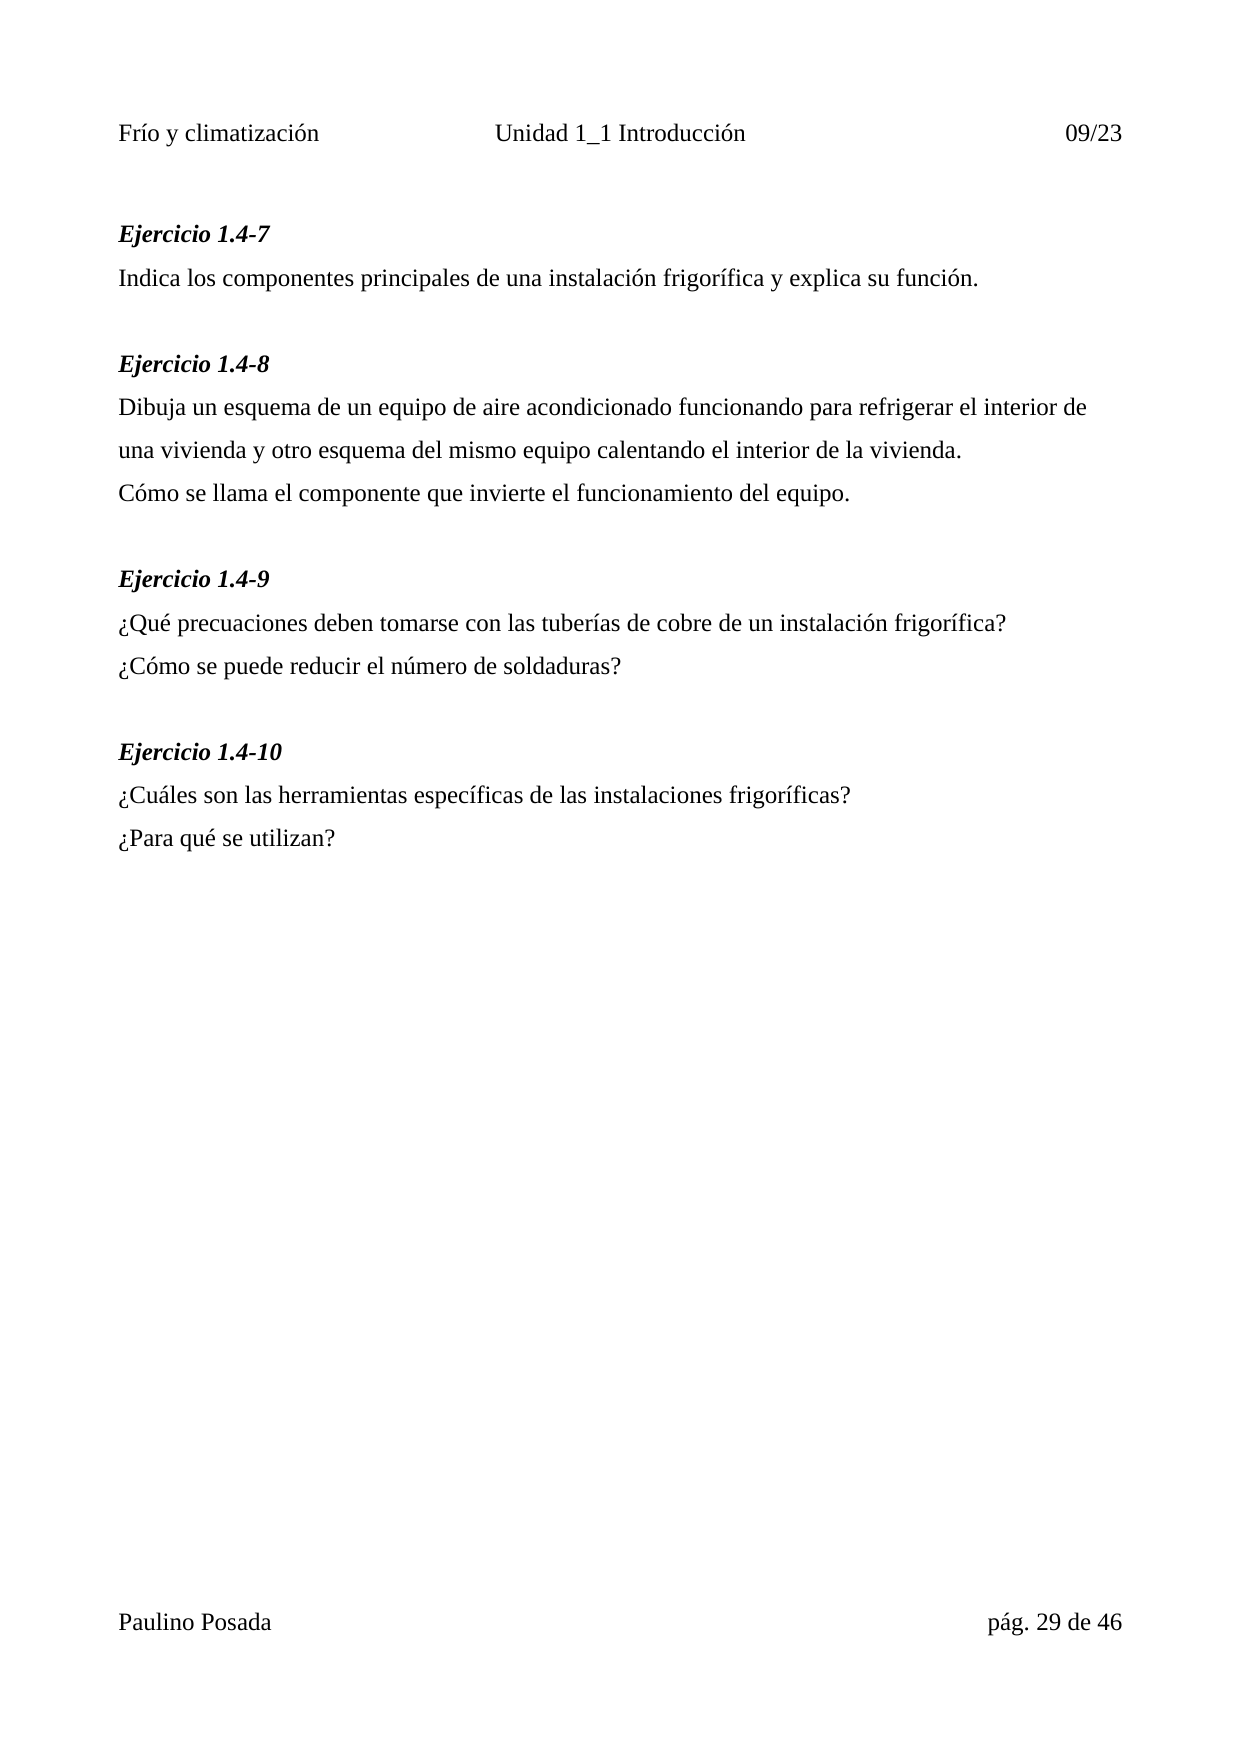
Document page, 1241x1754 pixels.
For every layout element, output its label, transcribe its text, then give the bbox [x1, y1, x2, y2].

text Ejercicio 1.4-8 [118, 349, 1122, 378]
text Indica los componentes principales de una instalación frigorífica y explica su función. [118, 263, 1122, 291]
text Ejercicio 1.4-7 [118, 219, 1122, 248]
text Cómo se llama el componente que invierte el funcionamiento del equipo. [118, 478, 1122, 507]
text ¿Para qué se utilizan? [118, 823, 1122, 852]
text ¿Qué precuaciones deben tomarse con las tuberías de cobre de un instalación frigorífica? [118, 608, 1122, 636]
text ¿Cómo se puede reducir el número de soldaduras? [118, 651, 1122, 679]
text Dibuja un esquema de un equipo de aire acondicionado funcionando para refrigerar el interior de una vivienda y otro esquema del mismo equipo calentando el interior de la vivienda. [118, 392, 1122, 464]
text Ejercicio 1.4-9 [118, 564, 1122, 593]
text ¿Cuáles son las herramientas específicas de las instalaciones frigoríficas? [118, 780, 1122, 809]
text Ejercicio 1.4-10 [118, 737, 1122, 766]
